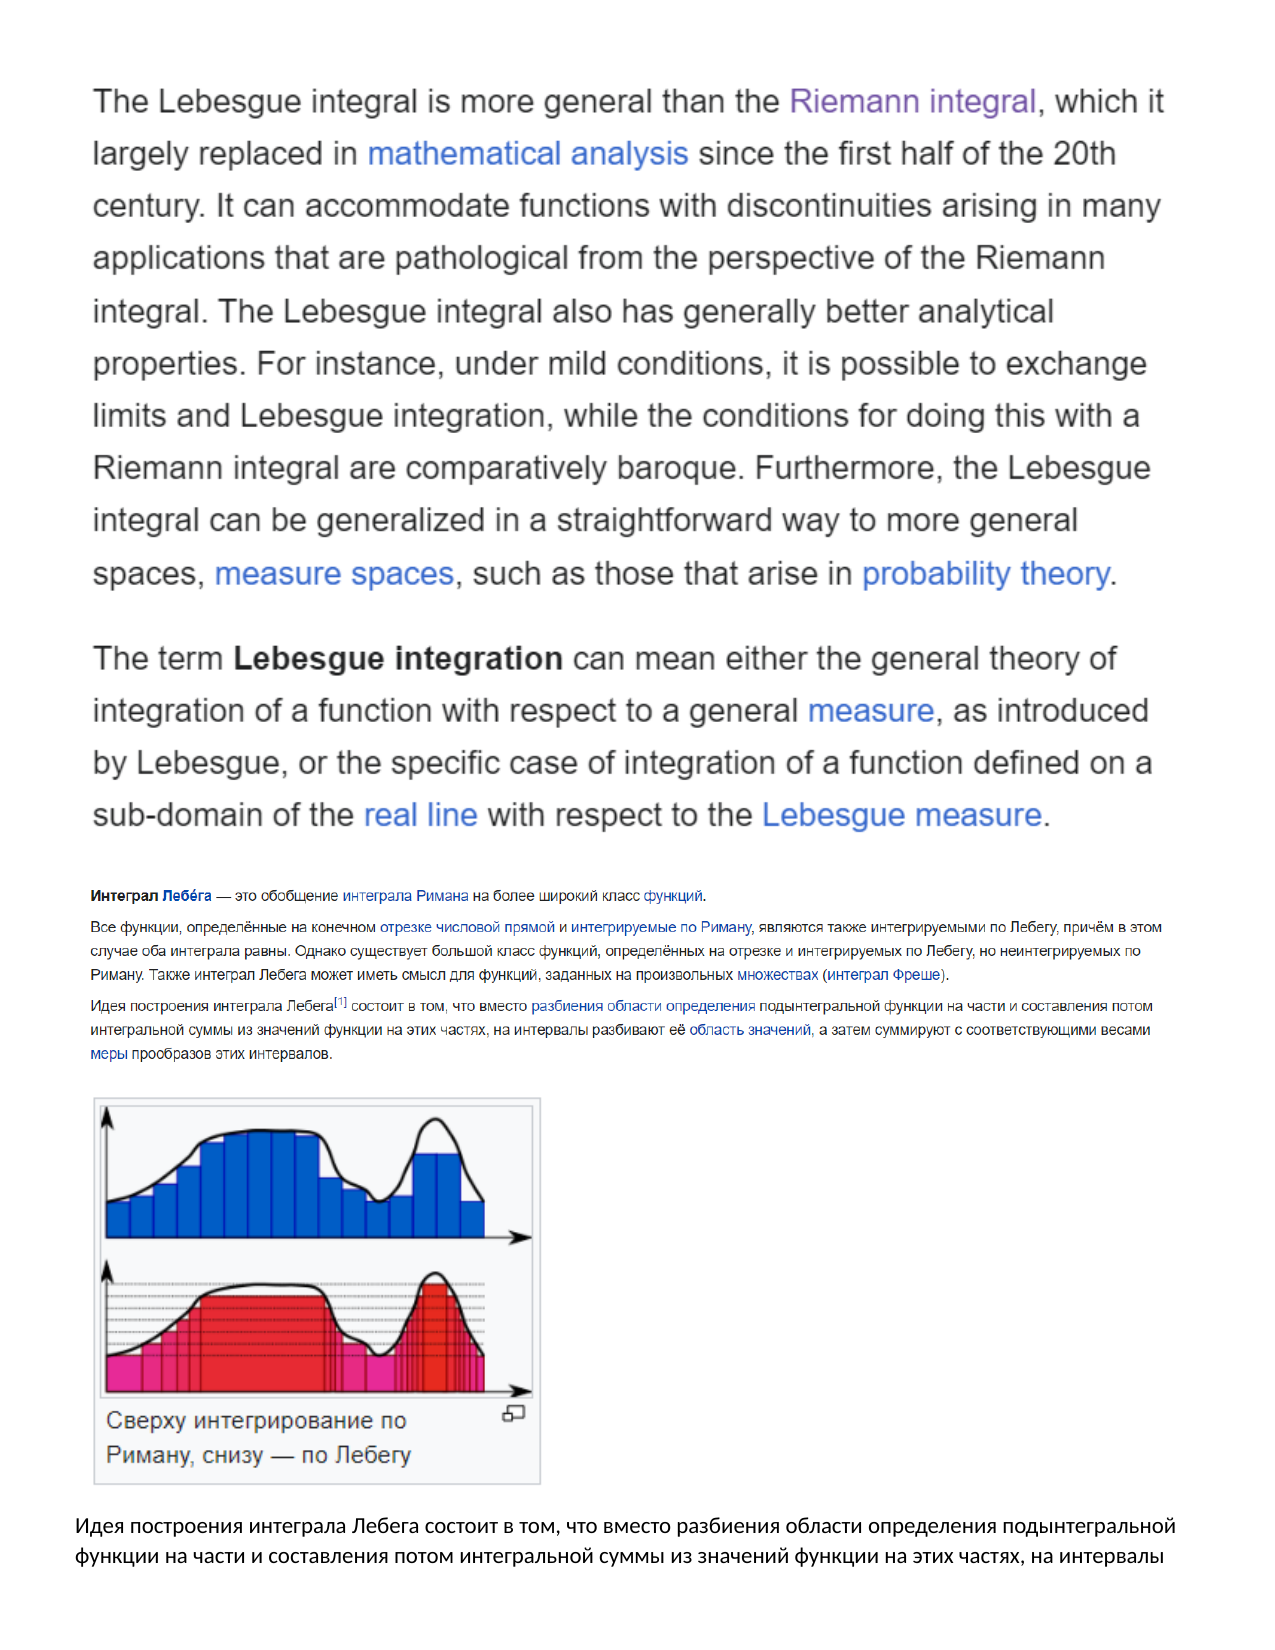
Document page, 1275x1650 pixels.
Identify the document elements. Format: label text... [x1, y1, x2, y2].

picture [75, 877, 1194, 1065]
picture [75, 75, 1200, 859]
picture [75, 1083, 546, 1493]
text Идея построения интеграла Лебега состоит в том, что вместо разбиения области определения подынтегральной функции на части и составления потом интегральной суммы из значений функции на этих частях, на интервалы [75, 1511, 1200, 1569]
